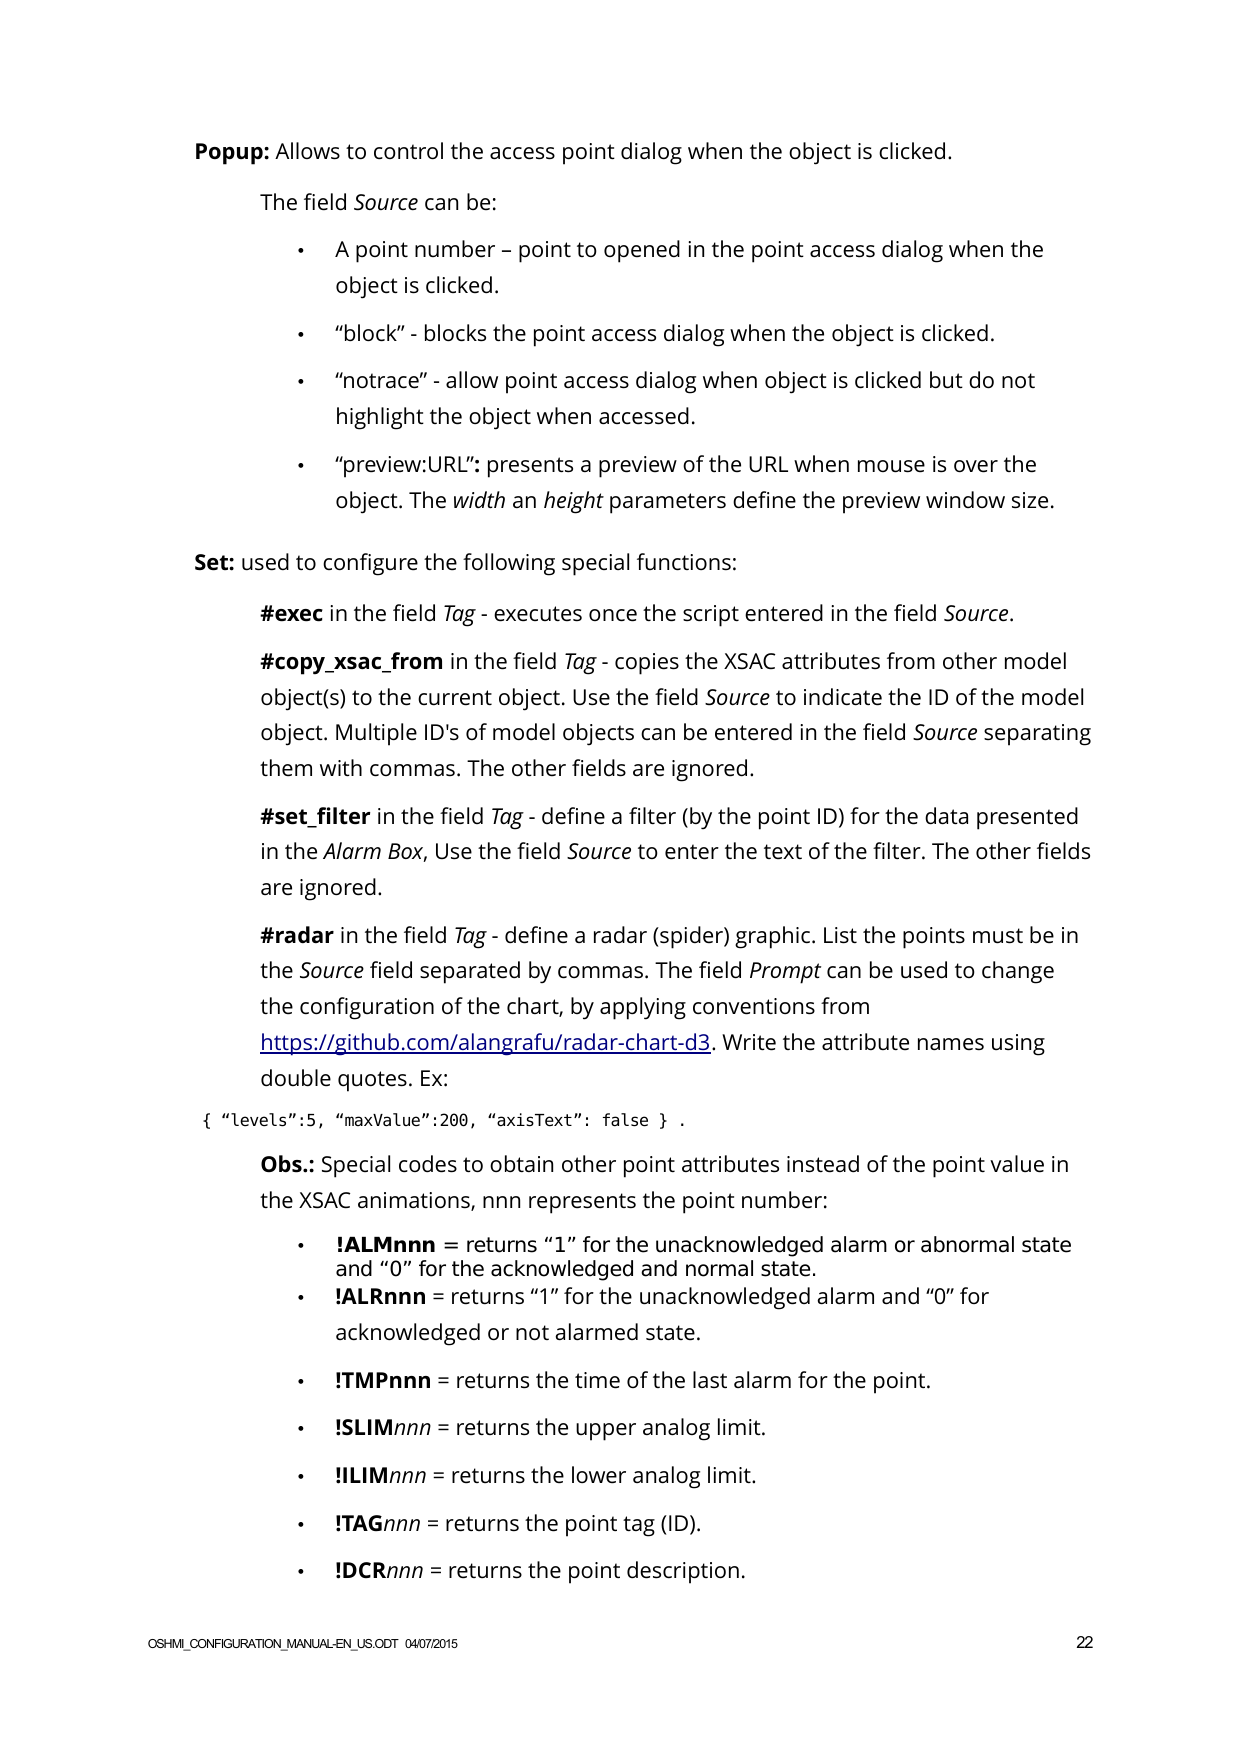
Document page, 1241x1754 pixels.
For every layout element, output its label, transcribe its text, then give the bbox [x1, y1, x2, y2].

list !ALRnnn = returns “1” for the unacknowledged alarm and “0” for acknowledged or not alarmed state. [298, 1281, 1093, 1347]
text Set: used to configure the following special functions: [194, 547, 1093, 577]
list “notrace” - allow point access dialog when object is clicked but do not highlight the object when accessed. [298, 365, 1093, 431]
text The field Source can be: [260, 187, 1093, 216]
list !ALMnnn = returns “1” for the unacknowledged alarm or abnormal state and “0” for the acknowledged and normal state. [298, 1233, 1093, 1281]
list “preview:URL”: presents a preview of the URL when mouse is over the object. The width an height parameters define the preview window size. [298, 449, 1093, 514]
list !DCRnnn = returns the point description. [298, 1555, 1093, 1585]
list !TMPnnn = returns the time of the last alarm for the point. [298, 1364, 1093, 1394]
text { “levels”:5, “maxValue”:200, “axisText”: false } . [202, 1110, 1093, 1130]
text #set_filter in the field Tag - define a filter (by the point ID) for the data presented in the Alarm Box, Use the field Source to enter the text of the filter. The other fields are ignored. [260, 801, 1093, 902]
list !TAGnnn = returns the point tag (ID). [298, 1508, 1093, 1537]
text #copy_xsac_from in the field Tag - copies the XSAC attributes from other model object(s) to the current object. Use the field Source to indicate the ID of the model object. Multiple ID's of model objects can be entered in the field Source separating them with commas. The other fields are ignored. [260, 646, 1093, 783]
text #exec in the field Tag - executes once the script entered in the field Source. [260, 598, 1093, 628]
list !ILIMnnn = returns the lower analog limit. [298, 1460, 1093, 1490]
text Obs.: Special codes to obtain other point attributes instead of the point value in the XSAC animations, nnn represents the point number: [260, 1149, 1093, 1215]
text #radar in the field Tag - define a radar (spider) graphic. List the points must be in the Source field separated by commas. The field Prompt can be used to change the configuration of the chart, by applying conventions from https://github.com/alangrafu/radar-chart-d3. Write the attribute names using double quotes. Ex: [260, 920, 1093, 1092]
list “block” - blocks the point access dialog when the object is clicked. [298, 318, 1093, 347]
text Popup: Allows to control the access point dialog when the object is clicked. [194, 136, 1093, 166]
list A point number – point to opened in the point access dialog when the object is clicked. [298, 234, 1093, 300]
list !SLIMnnn = returns the upper analog limit. [298, 1412, 1093, 1442]
